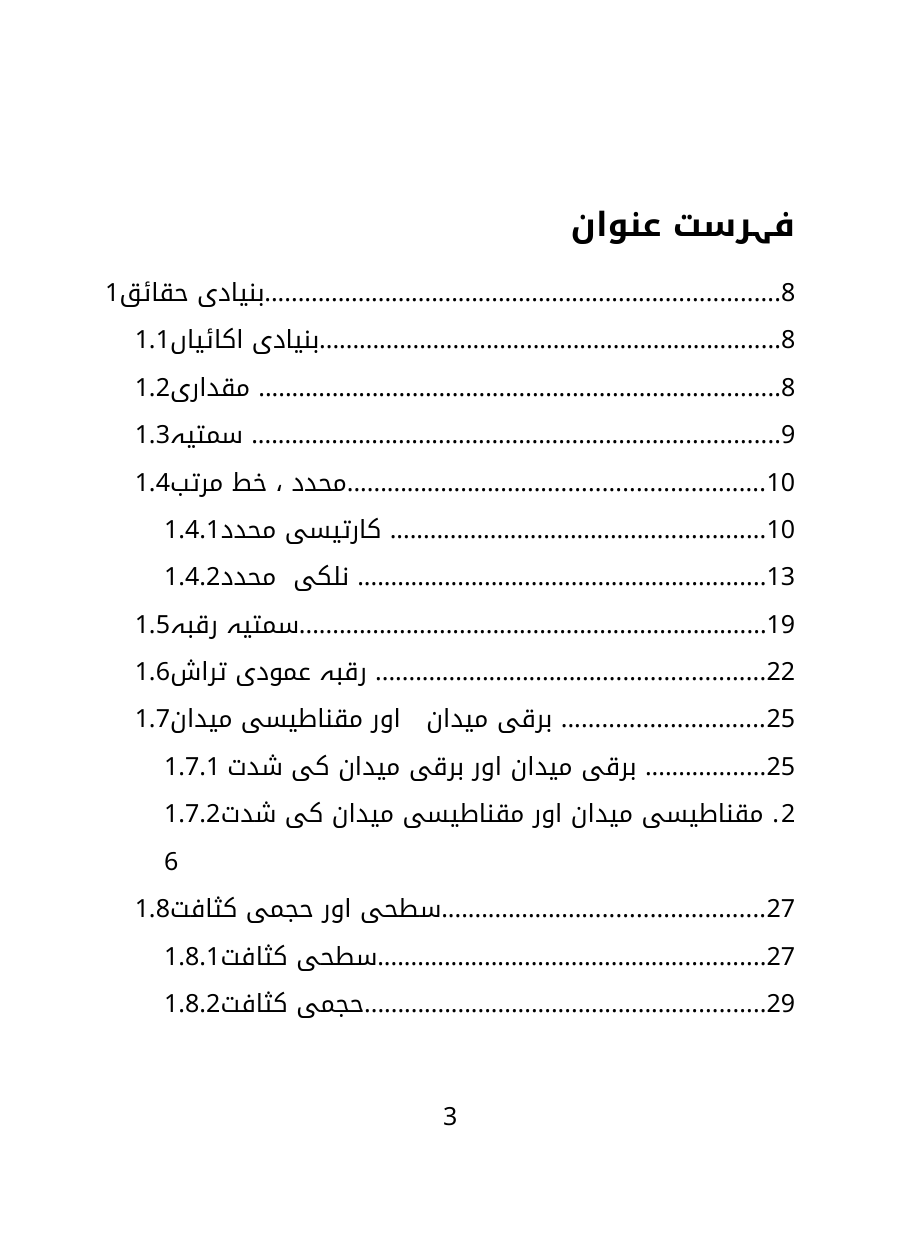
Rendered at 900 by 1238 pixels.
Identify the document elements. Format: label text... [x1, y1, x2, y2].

text 1.3سمتیہ 9 [134, 411, 795, 459]
text 1.8.2حجمی کثافت 29 [164, 980, 795, 1028]
text 1.4.1کارتیسی محدد 10 [164, 506, 795, 554]
subtitle فہرست عنوان [105, 193, 795, 257]
text 1.7.1 برقی میدان اور برقی میدان کی شدت 25 [164, 743, 795, 791]
text 1.6رقبہ عمودی تراش 22 [134, 648, 795, 696]
text 1.8.1سطحی کثافت 27 [164, 933, 795, 980]
text 1بنیادی حقائق 8 [105, 269, 795, 317]
text 1.7.2مقناطیسی میدان اور مقناطیسی میدان کی شدت 26 [164, 791, 795, 885]
text 1.4محدد ، خط مرتب 10 [134, 459, 795, 506]
text 1.1بنیادی اکائیاں 8 [134, 317, 795, 364]
text 1.2مقداری 8 [134, 364, 795, 411]
text 1.5سمتیہ رقبہ 19 [134, 601, 795, 648]
text 1.4.2نلکی محدد 13 [164, 554, 795, 601]
text 1.8سطحی اور حجمی کثافت 27 [134, 885, 795, 933]
text 1.7برقی میدان اور مقناطیسی میدان 25 [134, 696, 795, 743]
